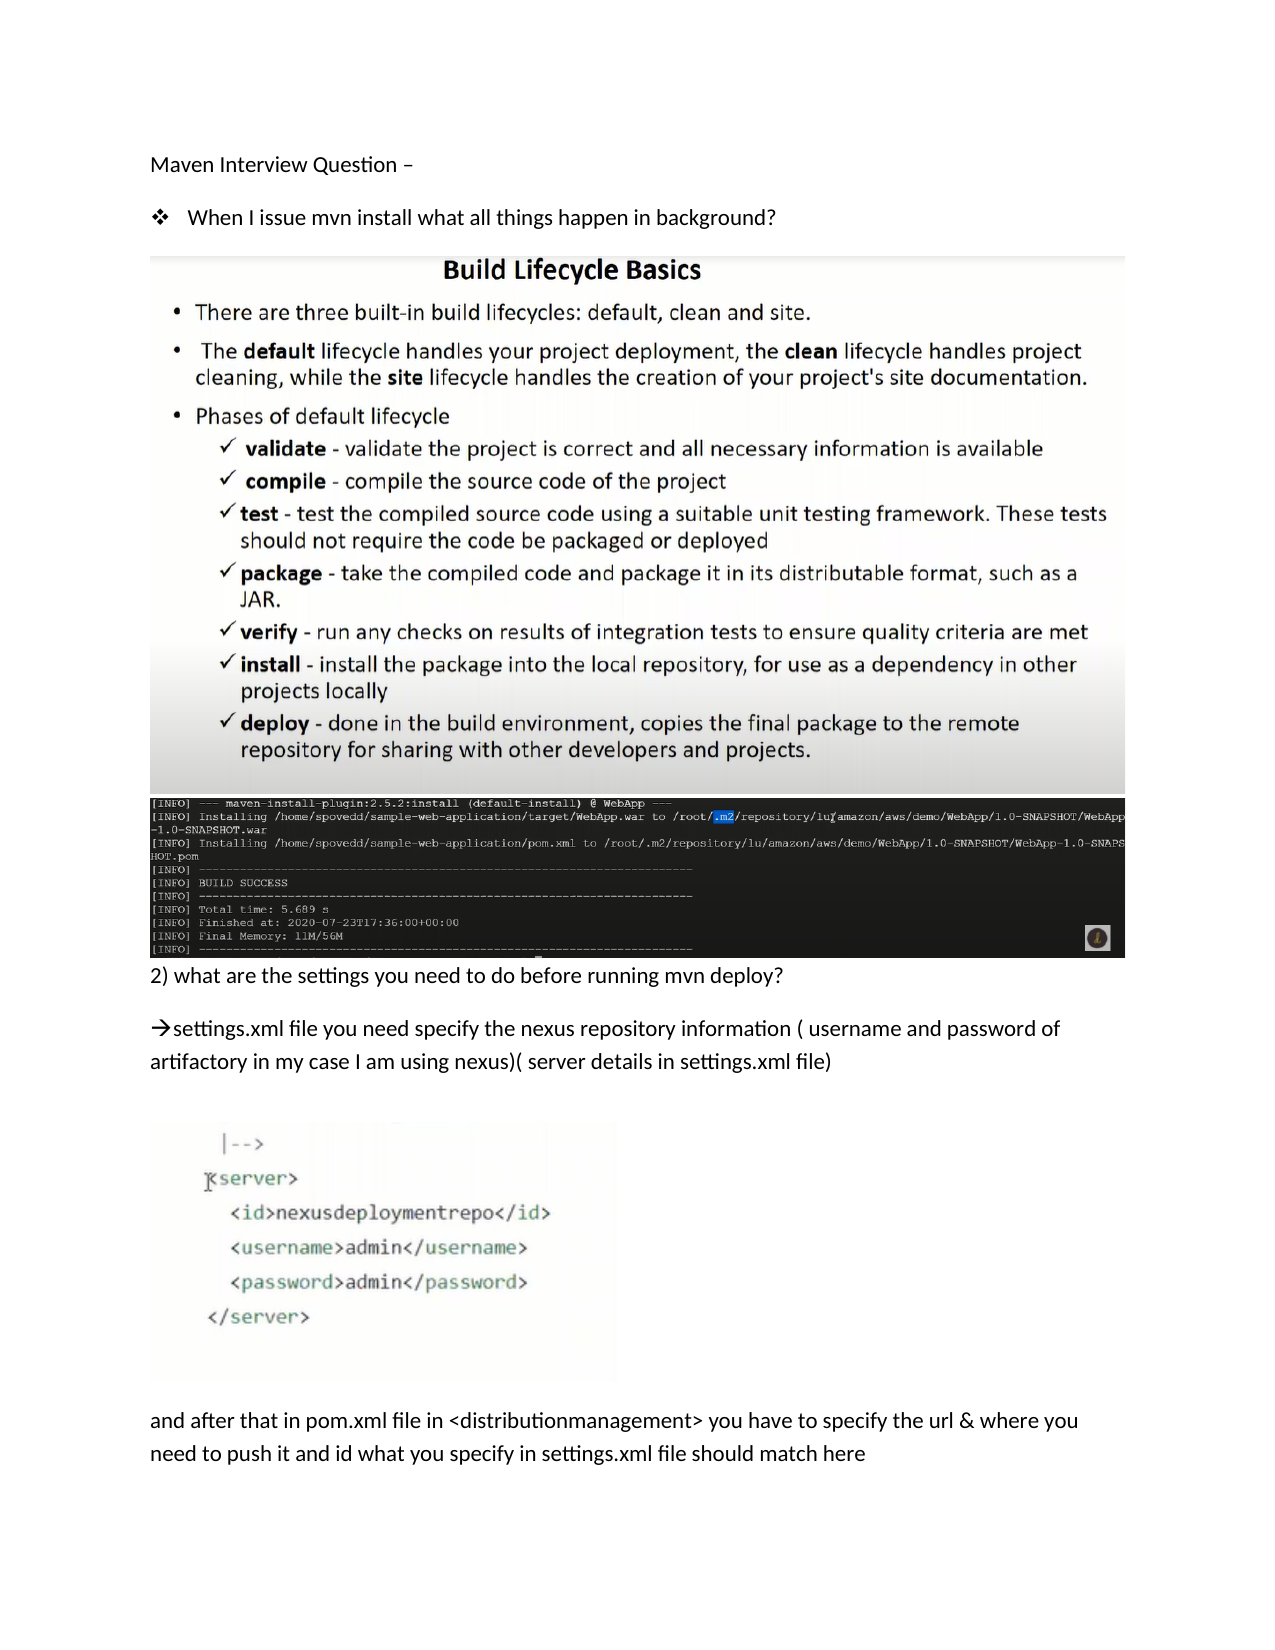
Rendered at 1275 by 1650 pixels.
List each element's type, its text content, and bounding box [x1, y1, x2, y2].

text [150, 794, 1125, 798]
text settings.xml file you need specify the nexus repository information ( username and password of artifactory in my case I am using nexus)( server details in settings.xml file) [150, 1014, 1125, 1075]
text and after that in pom.xml file in <distributionmanagement> you have to specify the url & where you need to push it and id what you specify in settings.xml file should match here [150, 1406, 1125, 1467]
text Maven Interview Question – [150, 150, 1125, 178]
list When I issue mvn install what all things happen in background? [150, 203, 1125, 231]
text 2) what are the settings you need to do before running mvn deploy? [150, 958, 1125, 989]
